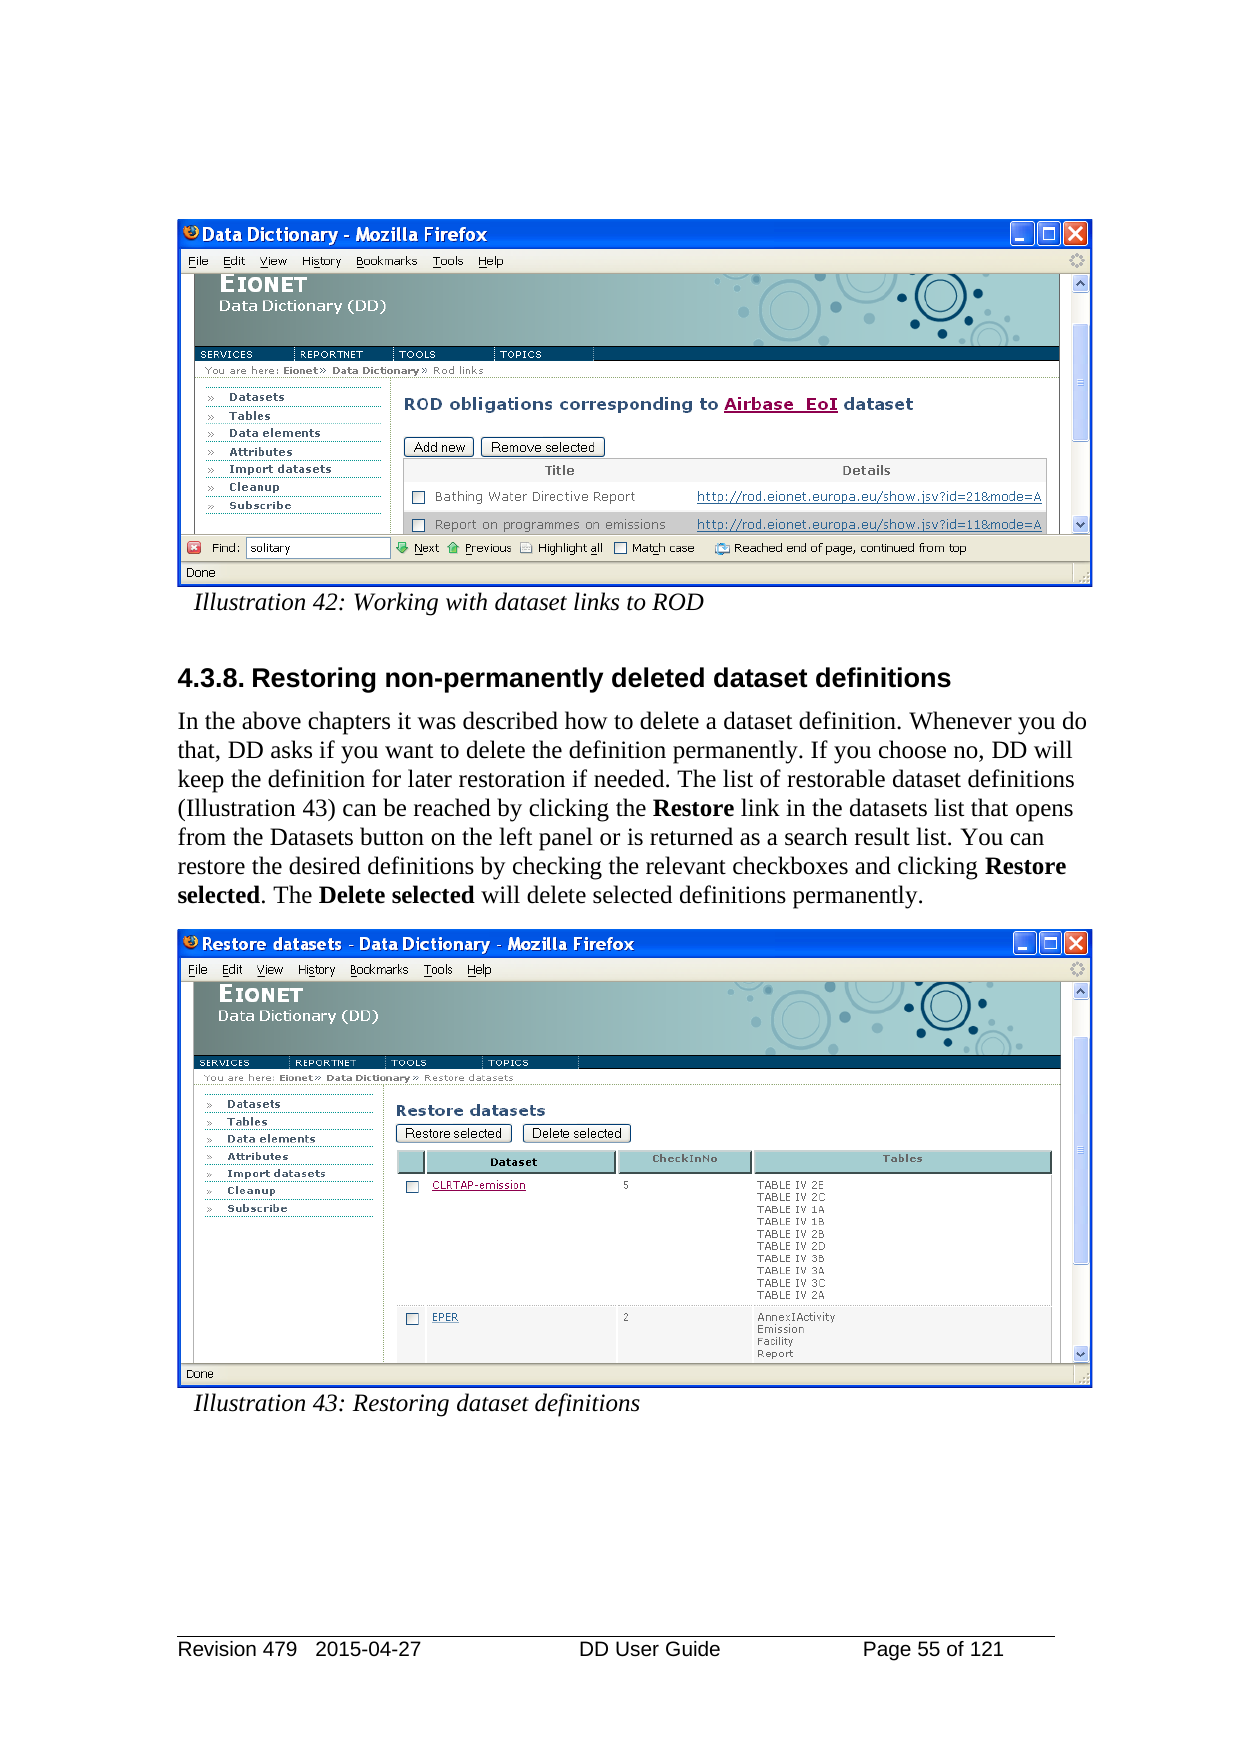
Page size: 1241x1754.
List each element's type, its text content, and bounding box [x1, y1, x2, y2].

picture [177, 929, 1093, 1388]
text Illustration 42: Working with dataset links to ROD [194, 587, 1076, 616]
subtitle Restoring non-permanently deleted dataset definitions [177, 662, 1092, 693]
text Illustration 43: Restoring dataset definitions [194, 1388, 1076, 1417]
picture [177, 219, 1093, 587]
text In the above chapters it was described how to delete a dataset definition. Whenever you do that, DD asks if you want to delete the definition permanently. If you choose no, DD will keep the definition for later restoration if needed. The list of restorable dataset definitions (Illustration 43) can be reached by clicking the Restore link in the datasets list that opens from the Datasets button on the left panel or is returned as a search result list. You can restore the desired definitions by checking the relevant checkboxes and clicking Restore selected. The Delete selected will delete selected definitions permanently. [177, 706, 1092, 909]
